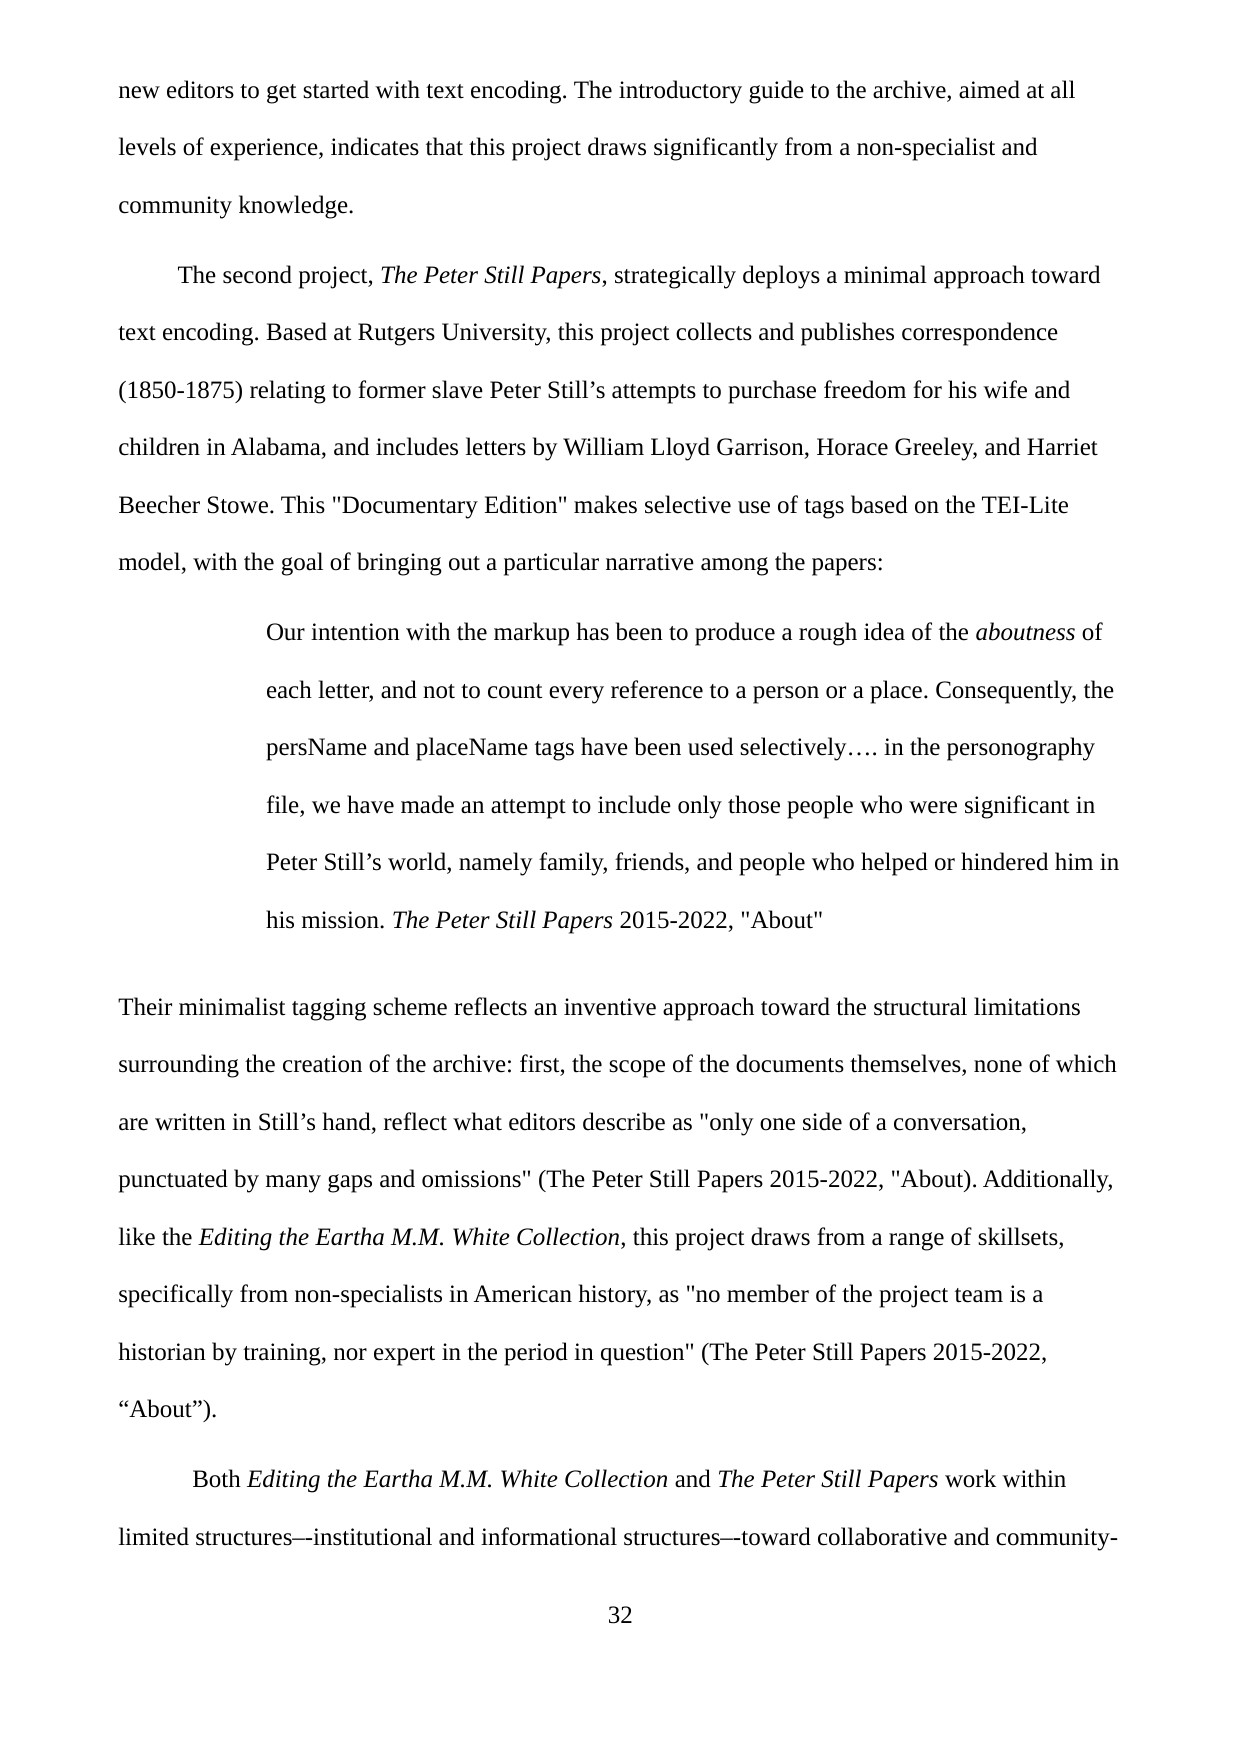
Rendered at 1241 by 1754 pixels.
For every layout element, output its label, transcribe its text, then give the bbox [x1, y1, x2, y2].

text The second project, The Peter Still Papers, strategically deploys a minimal approach toward text encoding. Based at Rutgers University, this project collects and publishes correspondence (1850-1875) relating to former slave Peter Still’s attempts to purchase freedom for his wife and children in Alabama, and includes letters by William Lloyd Garrison, Horace Greeley, and Harriet Beecher Stowe. This "Documentary Edition" makes selective use of tags based on the TEI-Lite model, with the goal of bringing out a particular narrative among the papers: [118, 260, 1122, 576]
text new editors to get started with text encoding. The introductory guide to the archive, aimed at all levels of experience, indicates that this project draws significantly from a non-specialist and community knowledge. [118, 75, 1122, 219]
text Their minimalist tagging scheme reflects an inventive approach toward the structural limitations surrounding the creation of the archive: first, the scope of the documents themselves, none of which are written in Still’s hand, reflect what editors describe as "only one side of a conversation, punctuated by many gaps and omissions" (The Peter Still Papers 2015-2022, "About). Additionally, like the Editing the Eartha M.M. White Collection, this project draws from a range of skillsets, specifically from non-specialists in American history, as "no member of the project team is a historian by training, nor expert in the period in question" (The Peter Still Papers 2015-2022, “About”). [118, 992, 1122, 1423]
text Our intention with the markup has been to produce a rough idea of the aboutness of each letter, and not to count every reference to a person or a place. Consequently, the persName and placeName tags have been used selectively…. in the personography file, we have made an attempt to include only those people who were significant in Peter Still’s world, namely family, friends, and people who helped or hindered him in his mission. The Peter Still Papers 2015-2022, "About" [266, 617, 1122, 934]
text Both Editing the Eartha M.M. White Collection and The Peter Still Papers work within limited structures–-institutional and informational structures–-toward collaborative and community- [118, 1464, 1122, 1551]
